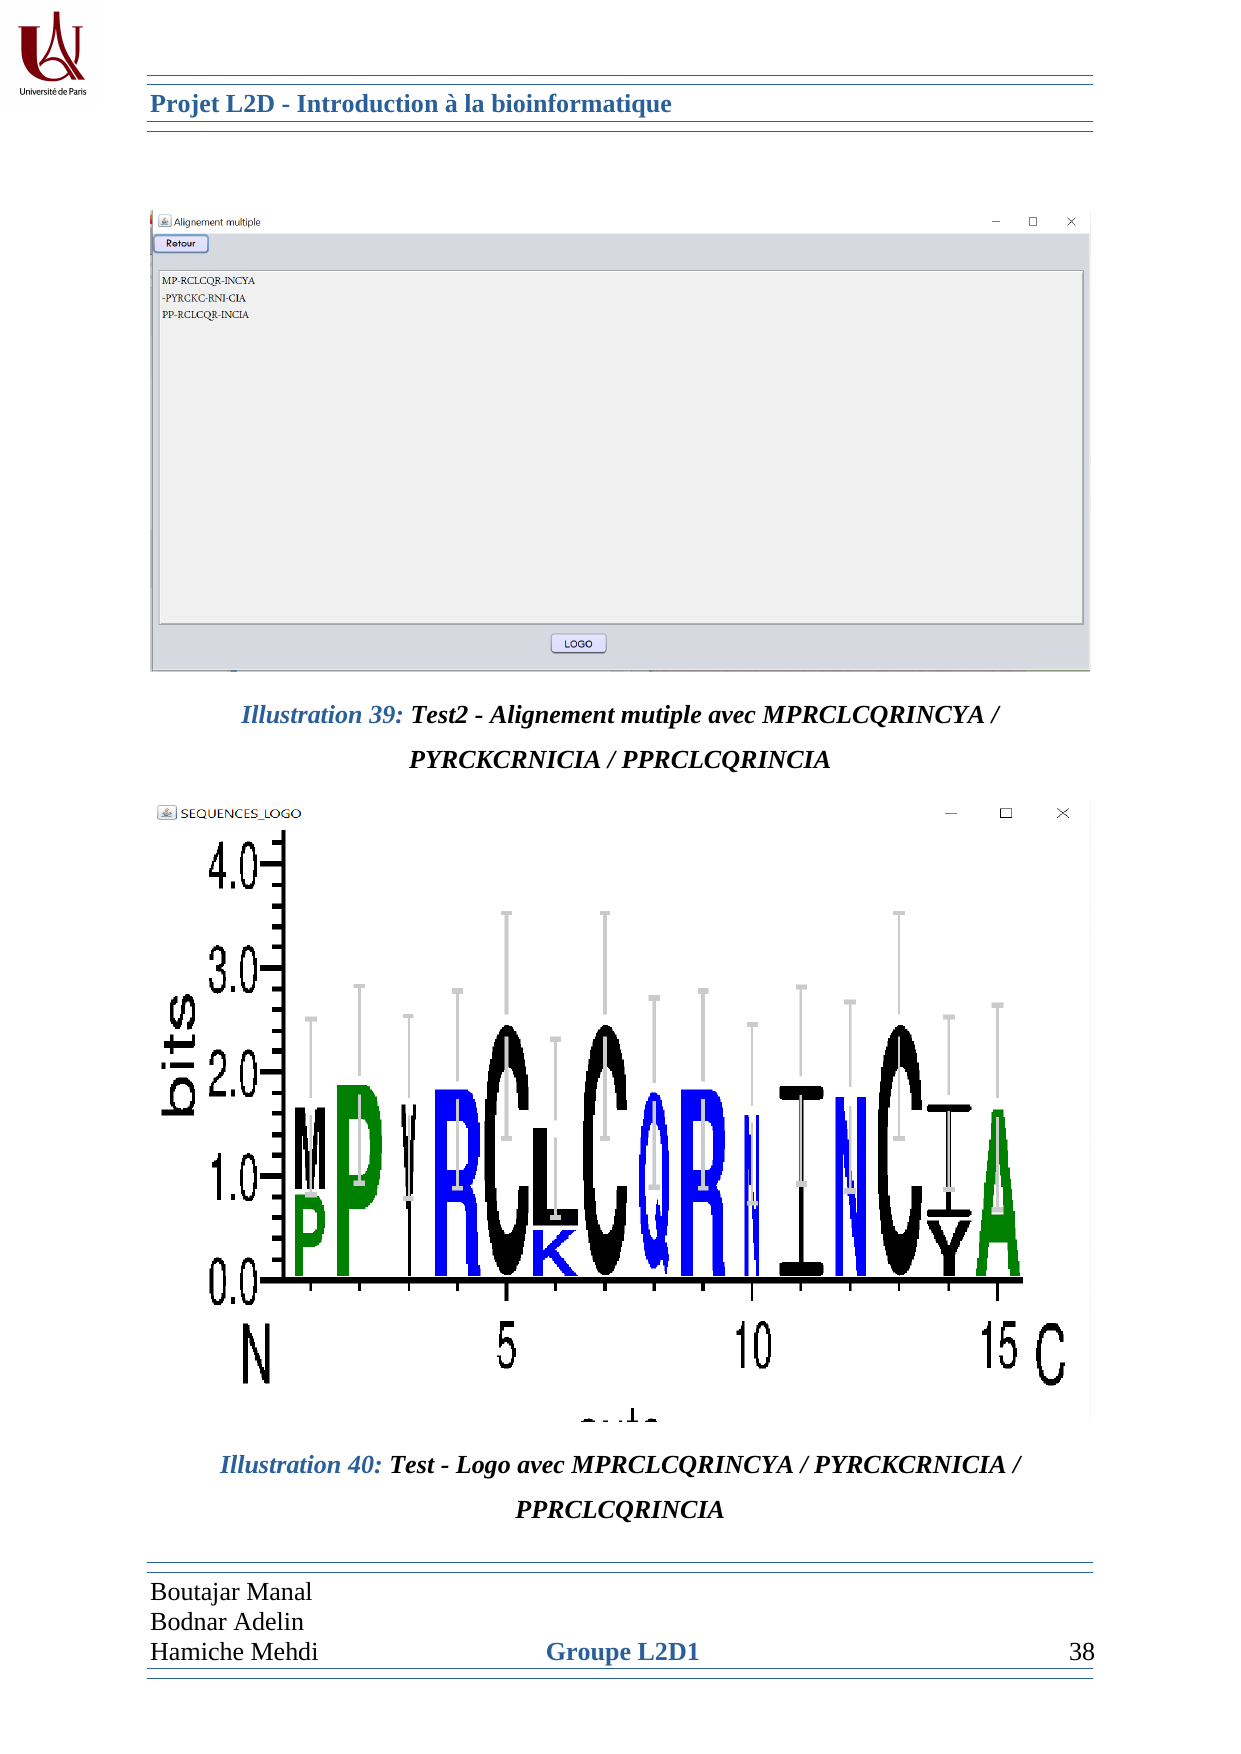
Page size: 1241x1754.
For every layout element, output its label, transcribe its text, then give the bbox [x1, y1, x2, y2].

picture [0, 0, 101, 107]
picture [150, 800, 1091, 1422]
text Illustration 39: Test2 - Alignement mutiple avec MPRCLCQRINCYA / PYRCKCRNICIA / PPRCLCQRINCIA [150, 672, 1090, 774]
text Illustration 40: Test - Logo avec MPRCLCQRINCYA / PYRCKCRNICIA / PPRCLCQRINCIA [150, 1422, 1090, 1524]
picture [150, 210, 1091, 672]
